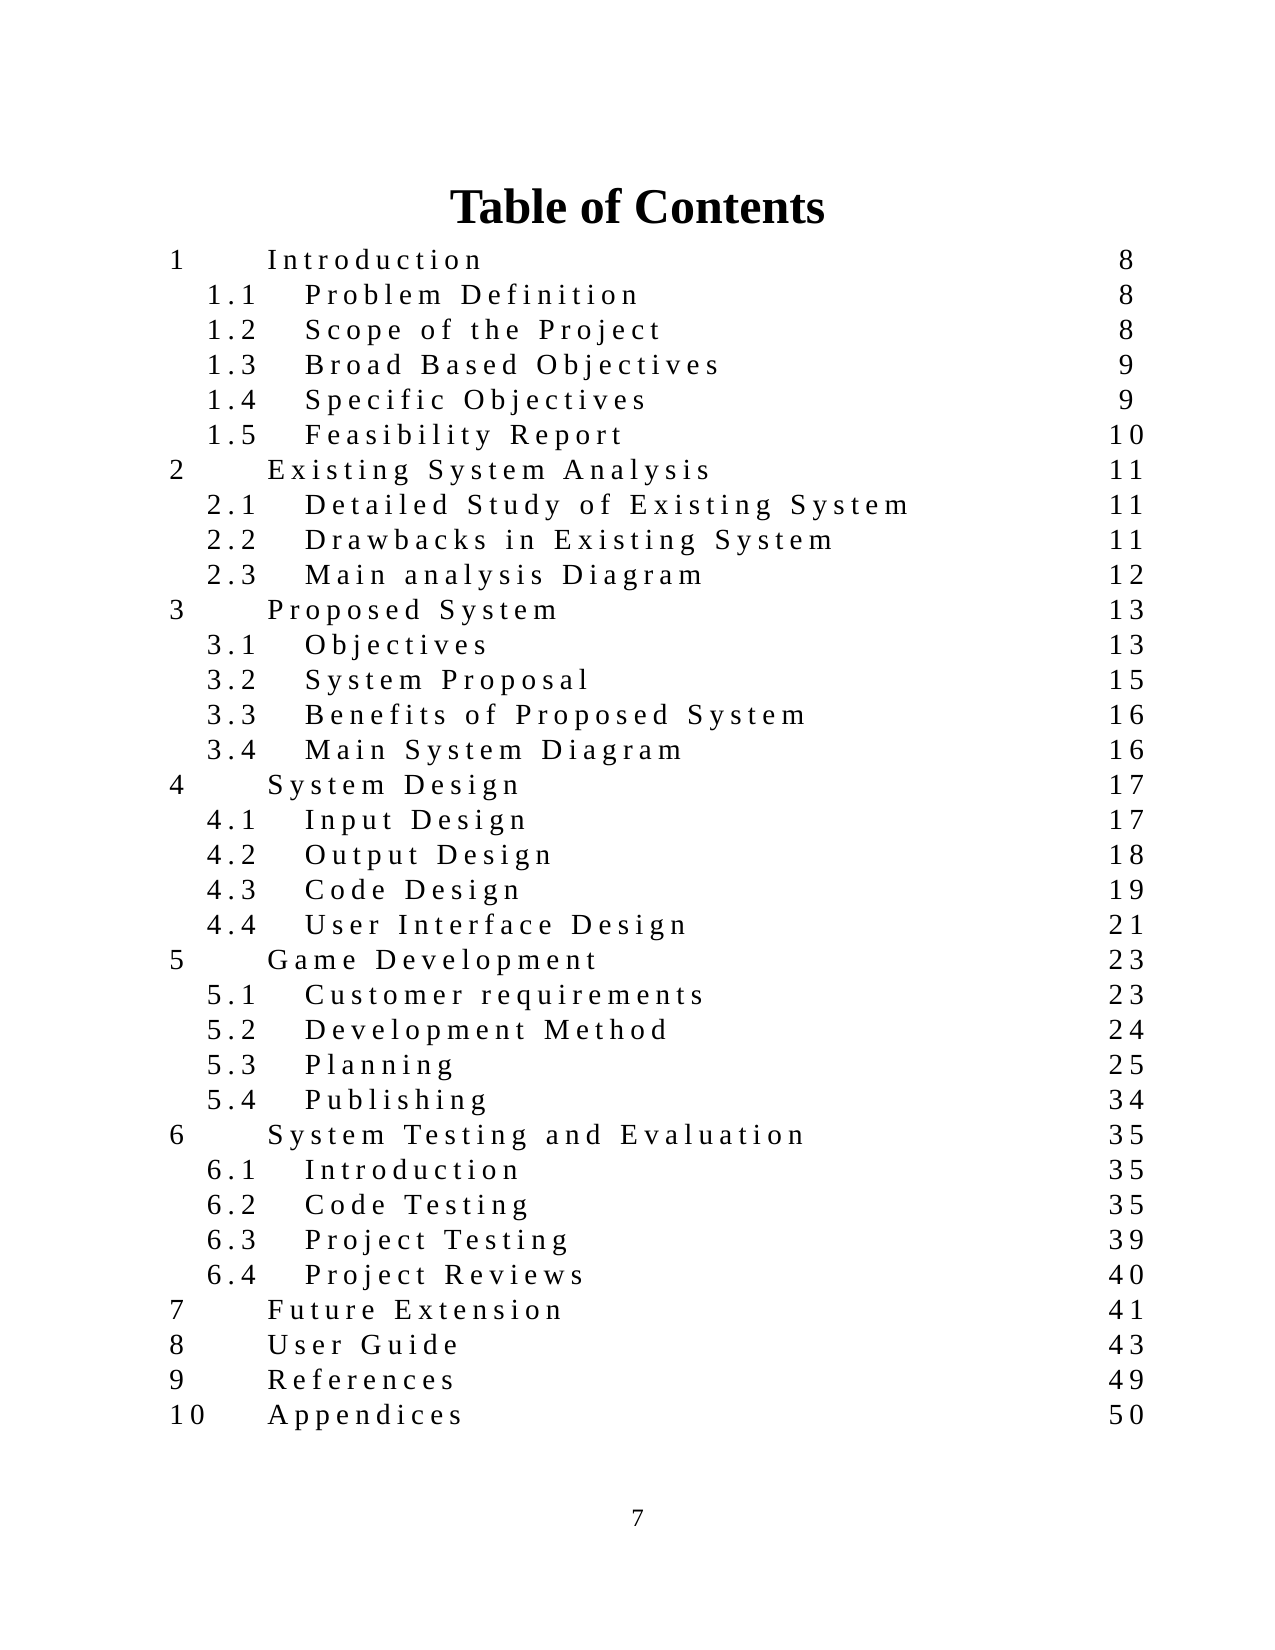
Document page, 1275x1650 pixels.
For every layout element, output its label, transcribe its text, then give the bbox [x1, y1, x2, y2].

table_header 8 8 8 9 9 10 11 11 11 12 13 13 15 16 16 17 17 18 19 21 23 23 24 25 34 35 35 35 39 40 41 43 49 50 [1093, 243, 1159, 1467]
table_header Introduction Problem Definition Scope of the Project Broad Based Objectives Specific Objectives Feasibility Report Existing System Analysis Detailed Study of Existing System Drawbacks in Existing System Main analysis Diagram Proposed System Objectives System Proposal Benefits of Proposed System Main System Diagram System Design Input Design Output Design Code Design User Interface Design Game Development Customer requirements Development Method Planning Publishing System Testing and Evaluation Introduction Code Testing Project Testing Project Reviews Future Extension User Guide References Appendices [118, 243, 1093, 1467]
subtitle Table of Contents [118, 176, 1157, 234]
